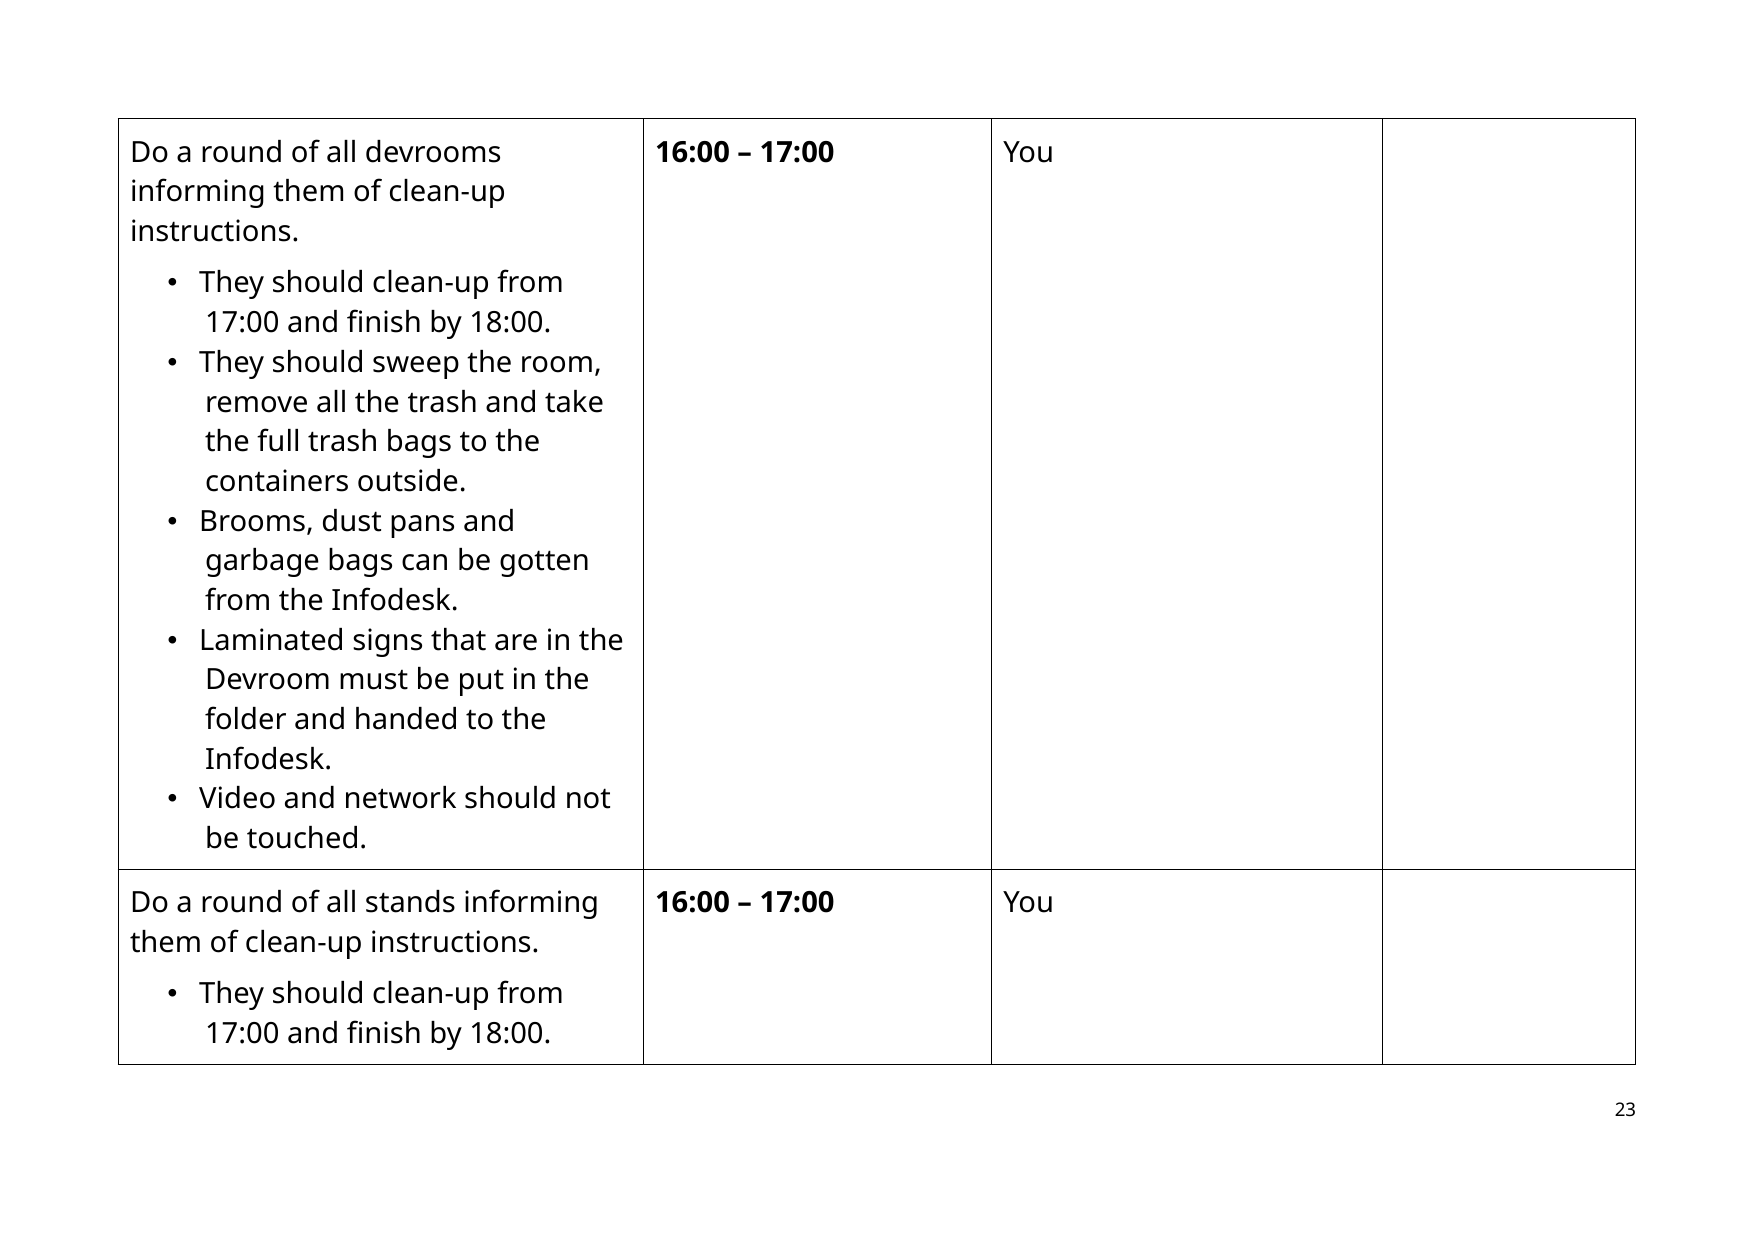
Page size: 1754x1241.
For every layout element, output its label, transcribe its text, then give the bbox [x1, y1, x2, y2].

table_cell 16:00 – 17:00 [644, 870, 991, 1064]
table_cell [1383, 870, 1635, 1064]
table_cell [1383, 119, 1635, 869]
table_cell You [992, 870, 1382, 1064]
table_cell Do a round of all stands informing them of clean-up instructions. They should clean-up from 17:00 and finish by 18:00. They should put the tables and chairs on carts (K+2 behind the auditorium). Table cloths must be put in the boxes (also K+2). They should remove the garbage in the direct surroundings of their stands, as well as everything they brought. Brooms, dust pans and garbage bags can be gotten from the Infodesk. Video and network should not be touched. [119, 870, 643, 1064]
table_cell Do a round of all devrooms informing them of clean-up instructions. They should clean-up from 17:00 and finish by 18:00. They should sweep the room, remove all the trash and take the full trash bags to the containers outside. Brooms, dust pans and garbage bags can be gotten from the Infodesk. Laminated signs that are in the Devroom must be put in the folder and handed to the Infodesk. Video and network should not be touched. [119, 119, 643, 869]
table_cell You [992, 119, 1382, 869]
table_cell 16:00 – 17:00 [644, 119, 991, 869]
